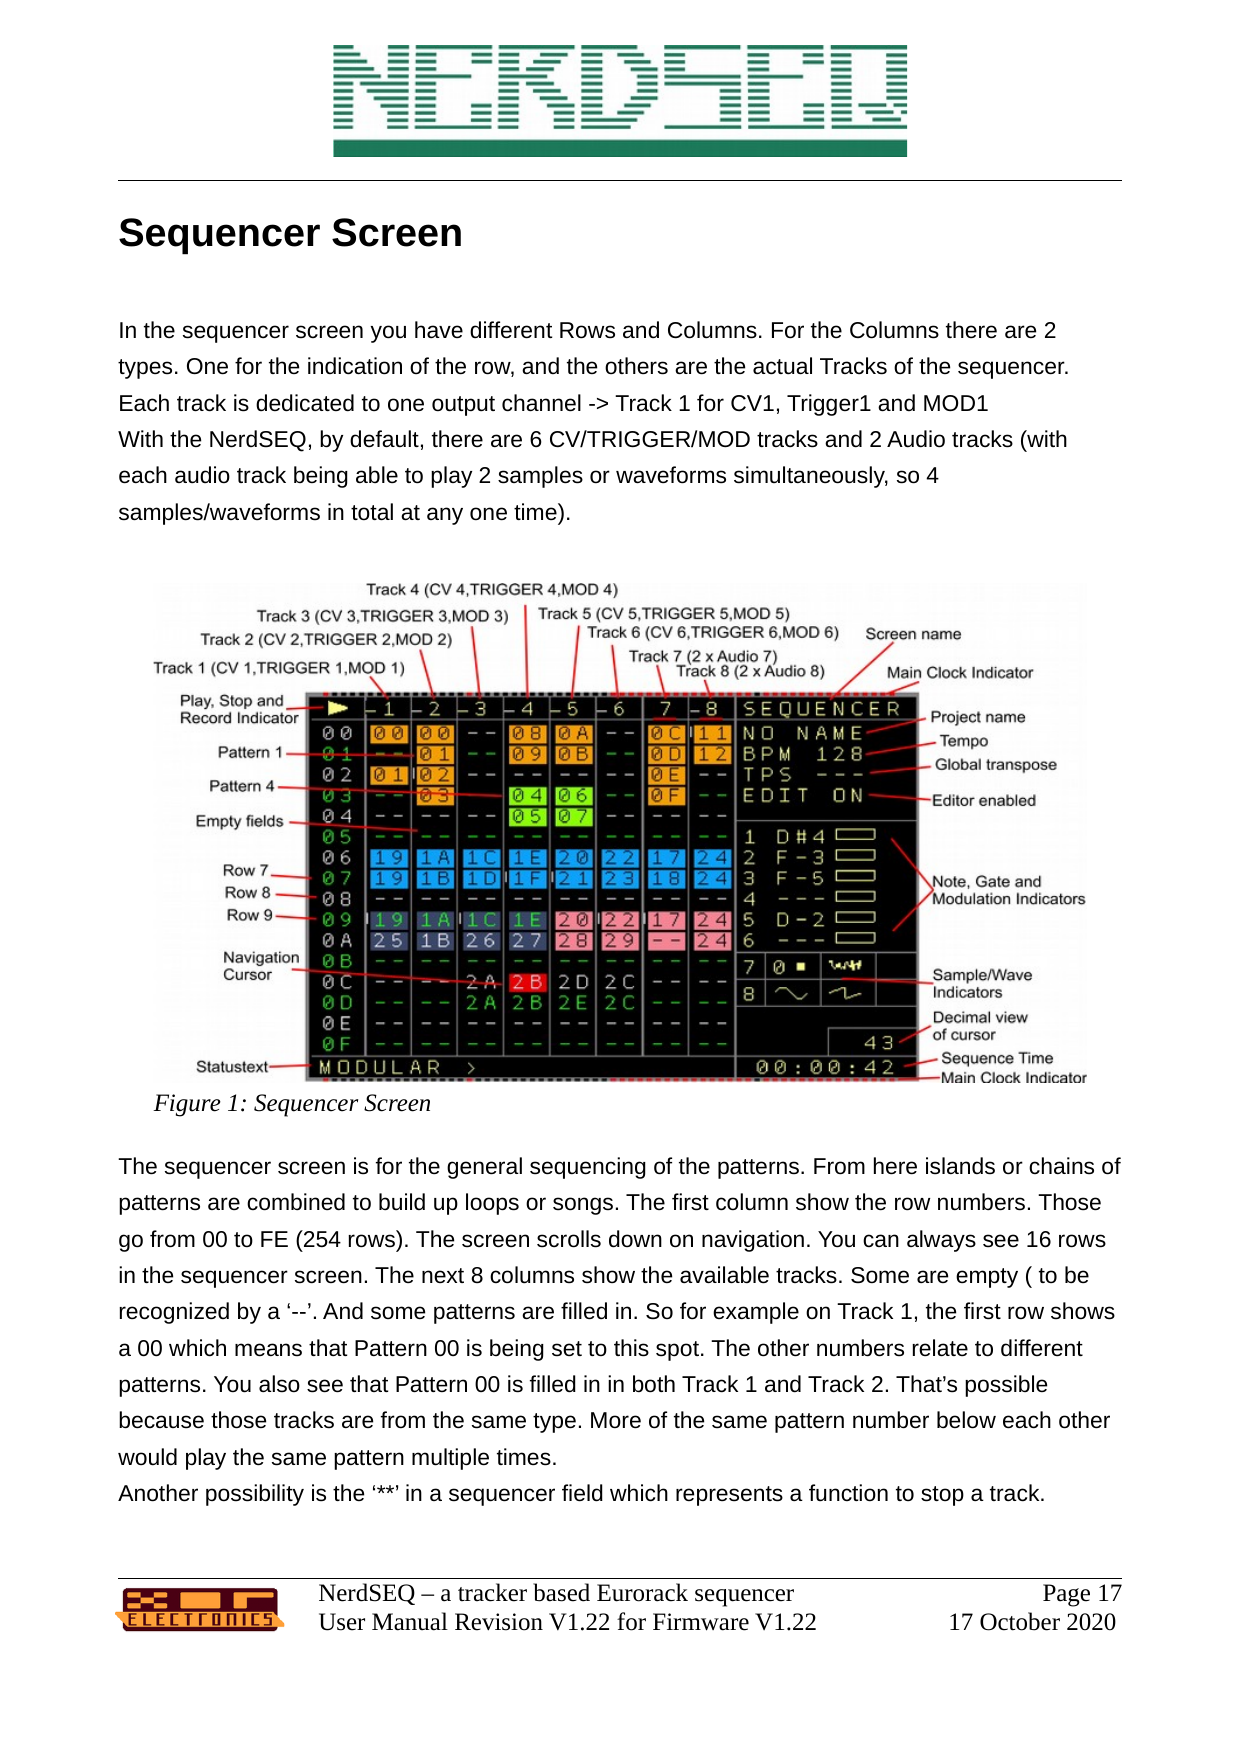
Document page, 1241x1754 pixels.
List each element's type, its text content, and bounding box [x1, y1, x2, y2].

text Each track is dedicated to one output channel -> Track 1 for CV1, Trigger1 and MOD1 [118, 389, 1122, 416]
text Another possibility is the ‘**’ in a sequencer field which represents a function to stop a track. [118, 1480, 1122, 1506]
text The sequencer screen is for the general sequencing of the patterns. From here islands or chains of patterns are combined to build up loops or songs. The first column show the row numbers. Those go from 00 to FE (254 rows). The screen scrolls down on navigation. You can always see 16 rows in the sequencer screen. The next 8 columns show the available tracks. Some are empty ( to be recognized by a ‘--’. And some patterns are filled in. So for example on Track 1, the first row shows a 00 which means that Pattern 00 is being set to this spot. The other numbers relate to different patterns. You also see that Pattern 00 is filled in in both Track 1 and Track 2. That’s possible because those tracks are from the same type. More of the same pattern number below each other would play the same pattern multiple times. [118, 1153, 1122, 1470]
text In the sequencer screen you have different Rows and Columns. For the Columns there are 2 types. One for the indication of the row, and the others are the actual Tracks of the sequencer. [118, 317, 1122, 379]
picture [115, 1584, 285, 1634]
text Figure 1: Sequencer Screen [153, 1083, 1087, 1117]
subtitle Sequencer Screen [118, 209, 1122, 255]
picture [153, 583, 1087, 1083]
picture [333, 45, 908, 157]
text With the NerdSEQ, by default, there are 6 CV/TRIGGER/MOD tracks and 2 Audio tracks (with each audio track being able to play 2 samples or waveforms simultaneously, so 4 samples/waveforms in total at any one time). [118, 426, 1122, 525]
